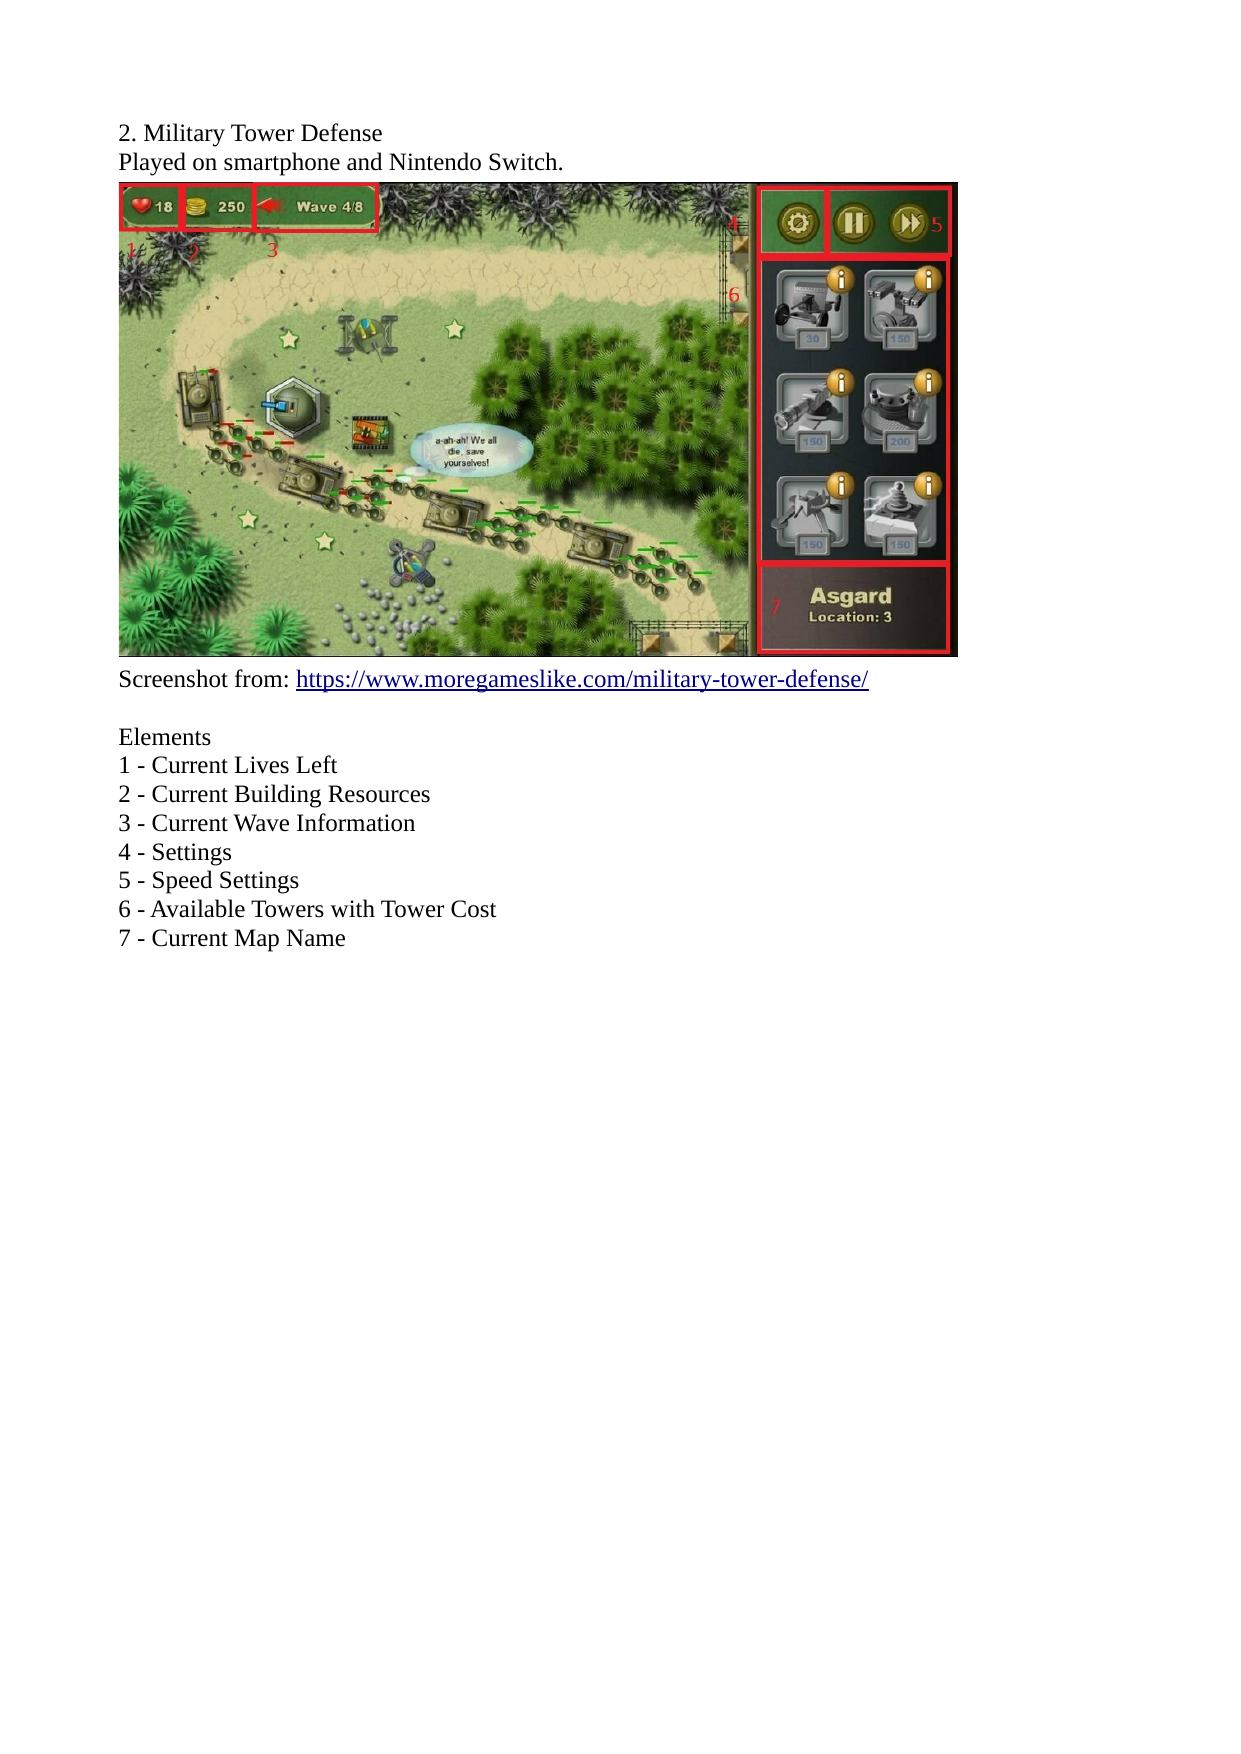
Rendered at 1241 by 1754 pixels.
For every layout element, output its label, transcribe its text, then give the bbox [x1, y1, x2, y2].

text 2 - Current Building Resources [118, 779, 1122, 808]
text Screenshot from: https://www.moregameslike.com/military-tower-defense/ [118, 664, 1122, 693]
text 7 - Current Map Name [118, 923, 1122, 952]
text Played on smartphone and Nintendo Switch. [118, 147, 1122, 176]
text 5 - Speed Settings [118, 866, 1122, 894]
picture [118, 182, 958, 657]
text 4 - Settings [118, 837, 1122, 866]
text 6 - Available Towers with Tower Cost [118, 894, 1122, 923]
text Elements [118, 722, 1122, 751]
text 1 - Current Lives Left [118, 751, 1122, 779]
text 3 - Current Wave Information [118, 808, 1122, 837]
text 2. Military Tower Defense [118, 118, 1122, 147]
